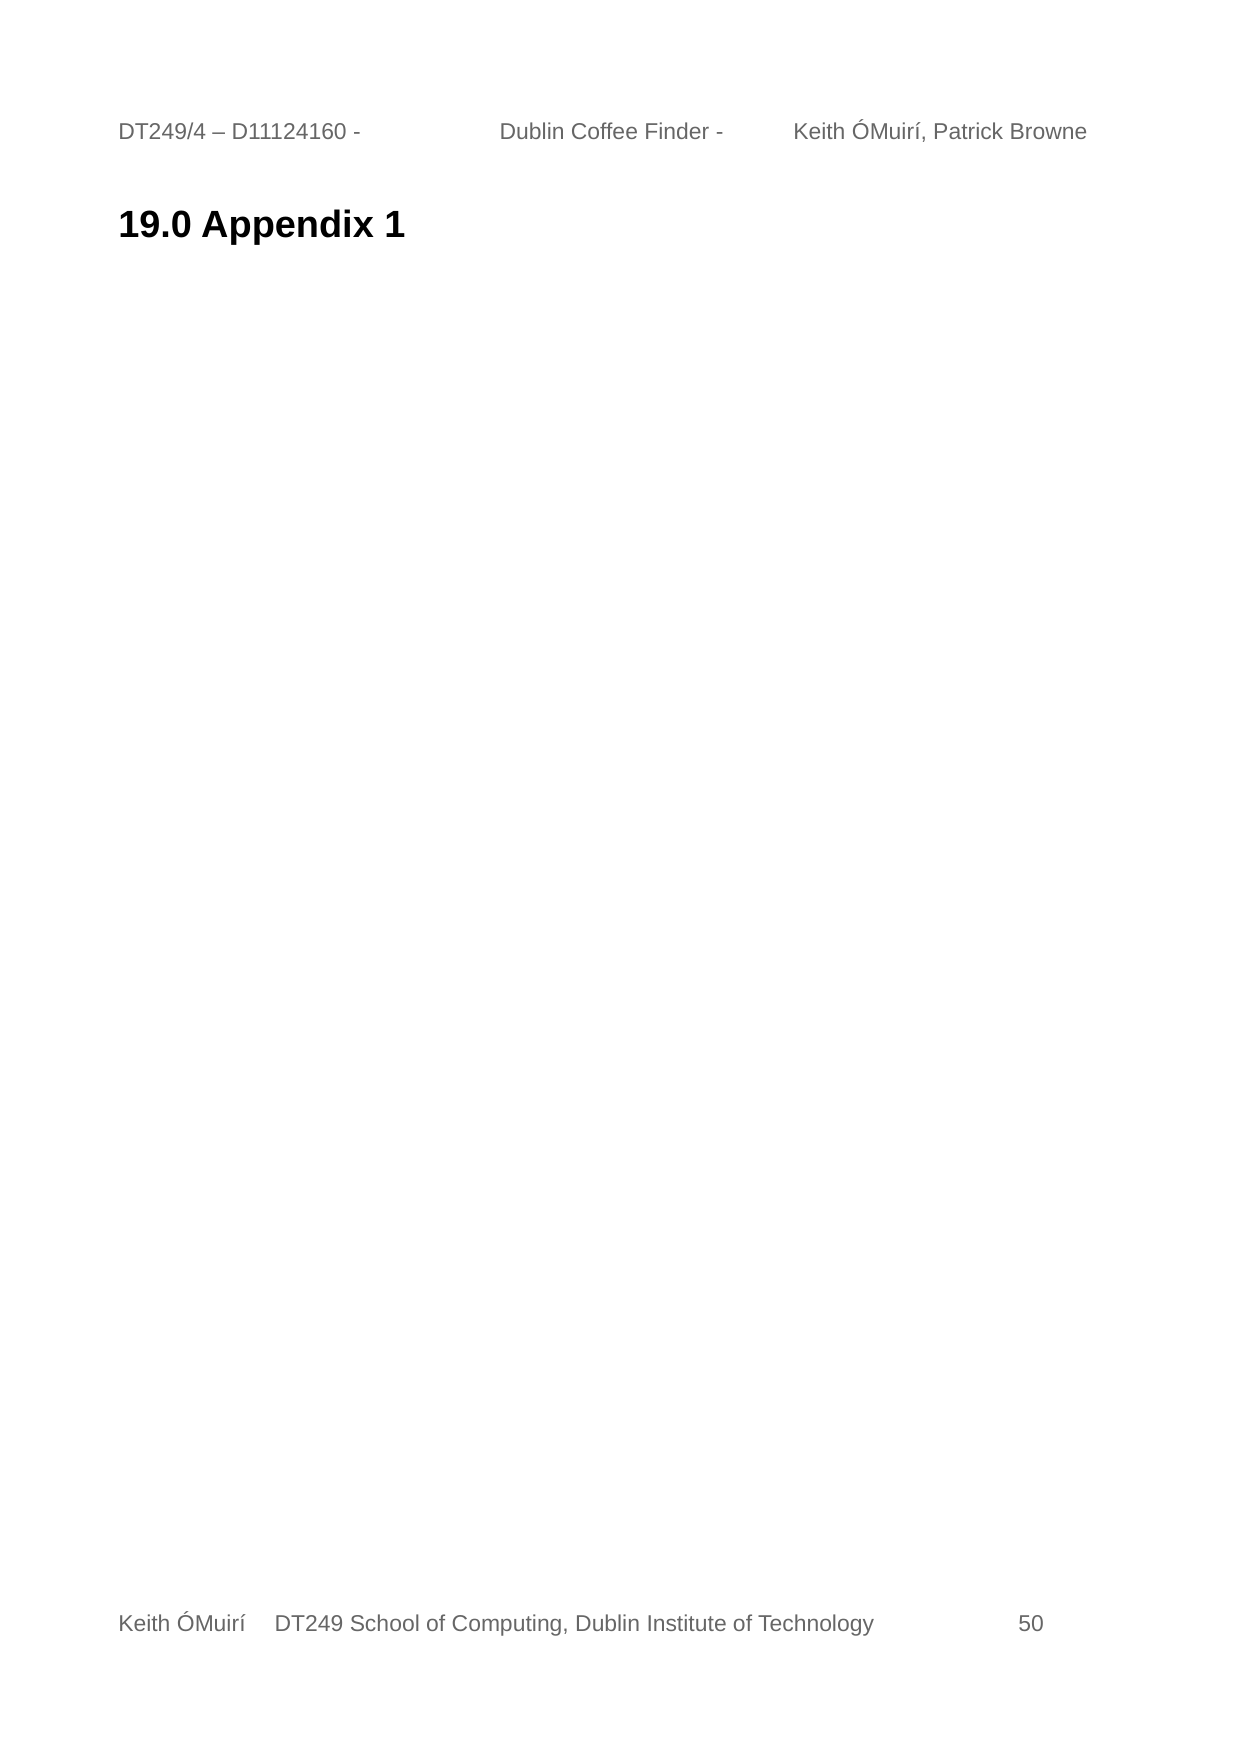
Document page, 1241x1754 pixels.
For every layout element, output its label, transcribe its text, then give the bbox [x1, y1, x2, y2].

subtitle 19.0 Appendix 1 [118, 202, 1122, 246]
